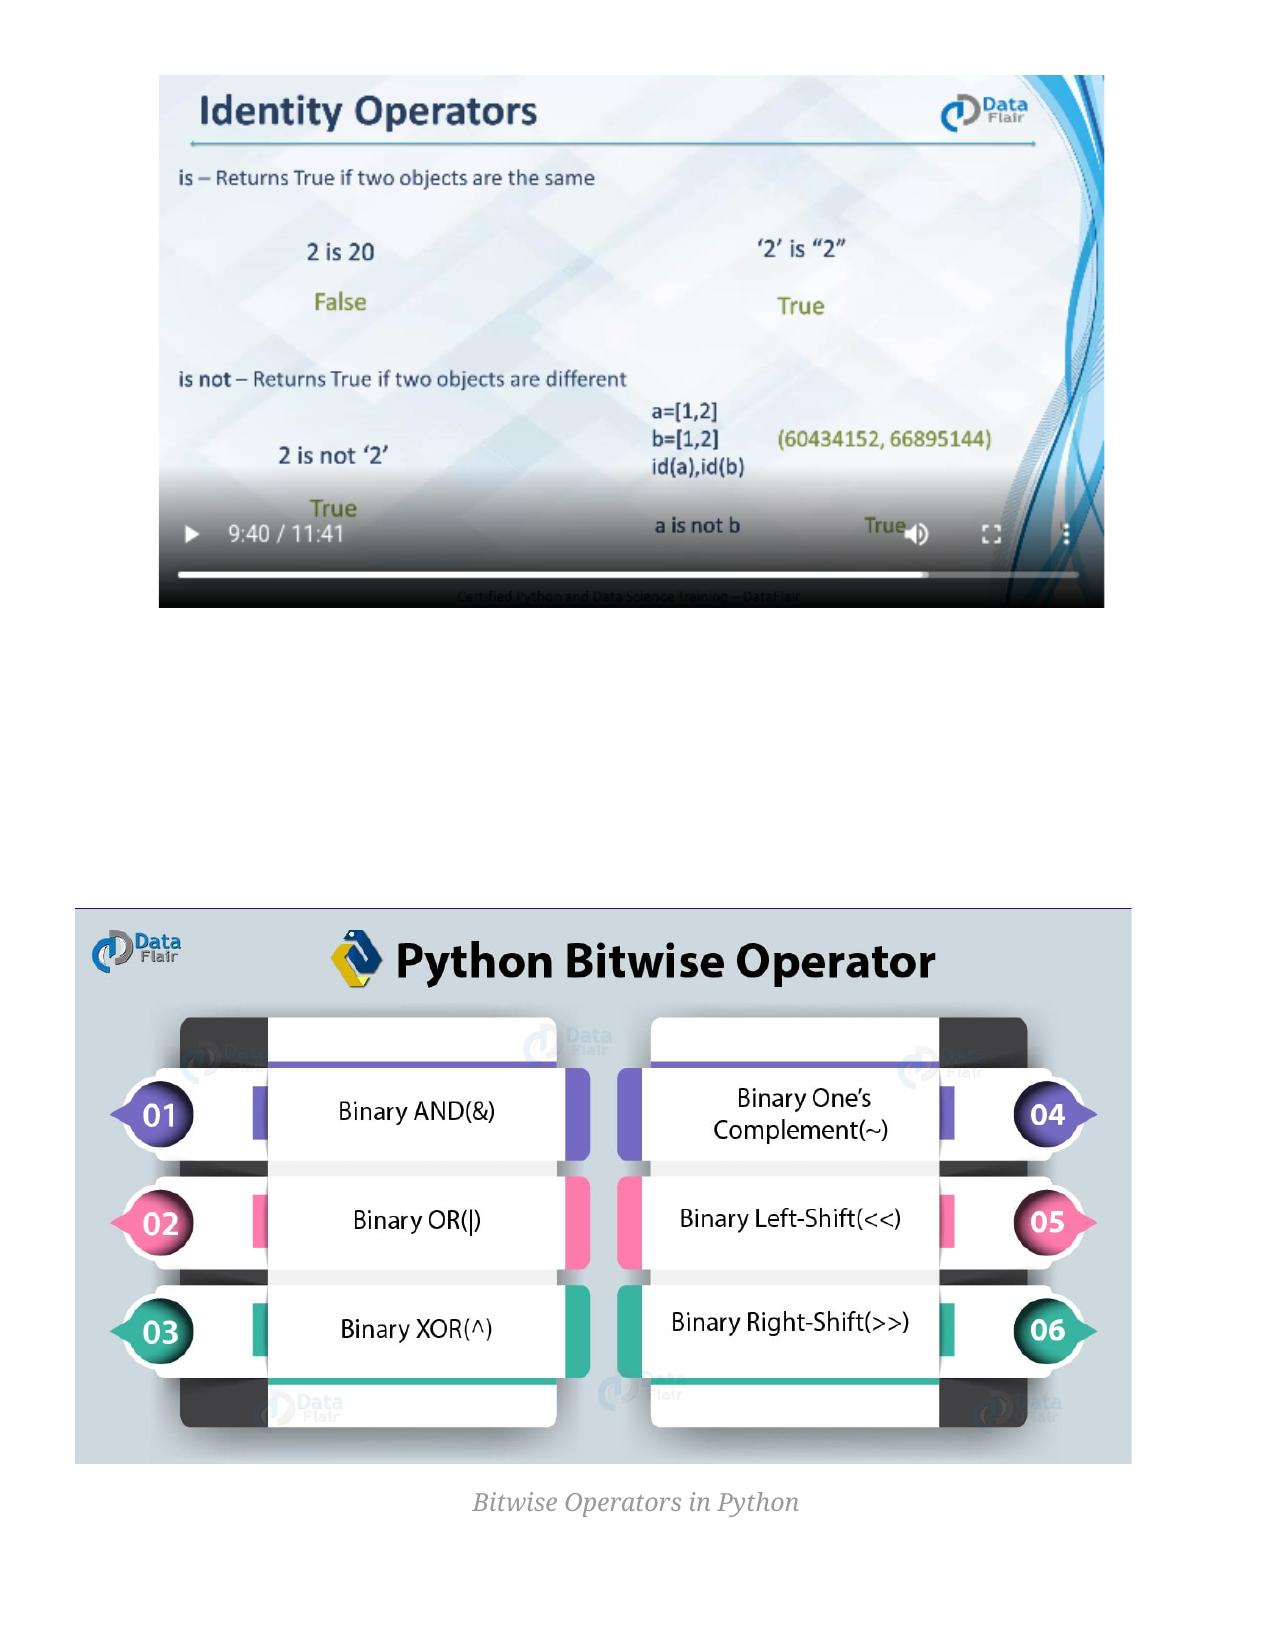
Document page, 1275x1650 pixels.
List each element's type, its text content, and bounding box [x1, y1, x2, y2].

text Bitwise Operators in Python [75, 1485, 1200, 1519]
picture [75, 908, 1132, 1464]
picture [158, 75, 1117, 608]
